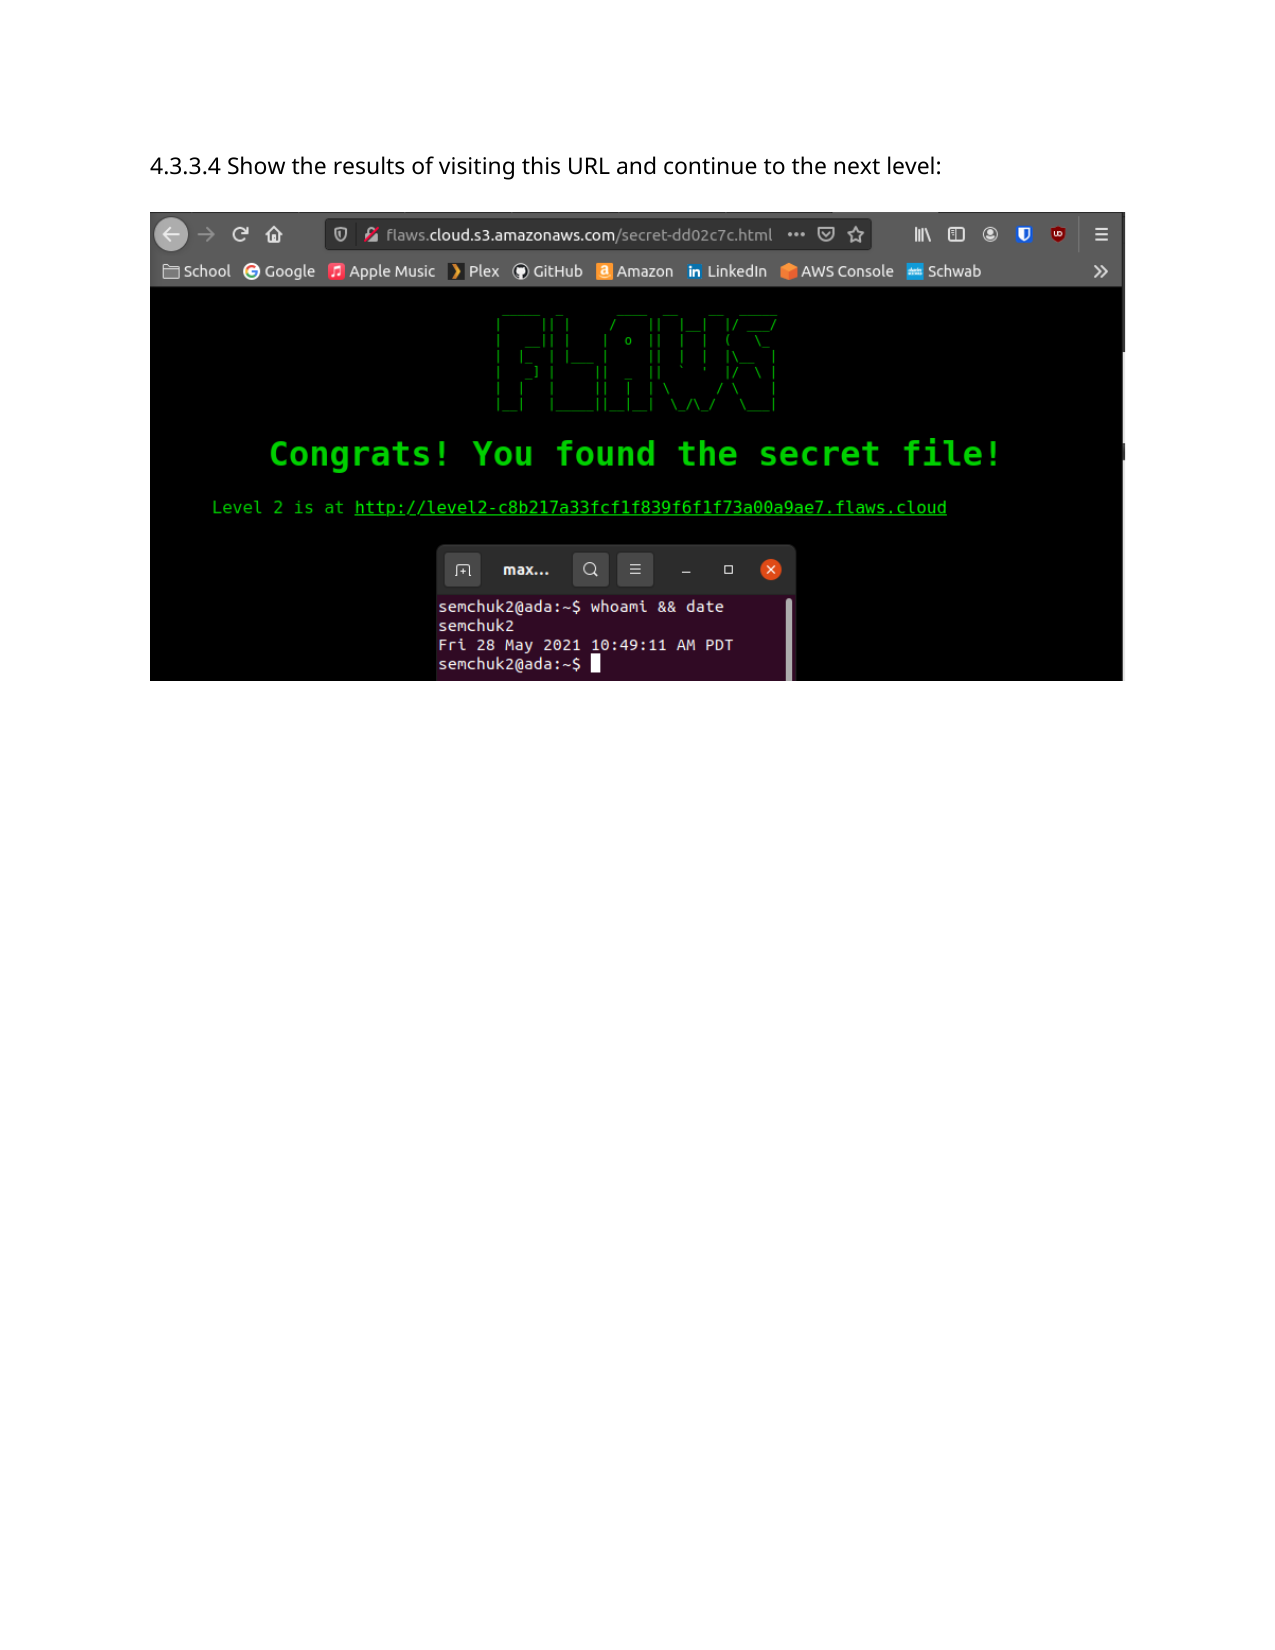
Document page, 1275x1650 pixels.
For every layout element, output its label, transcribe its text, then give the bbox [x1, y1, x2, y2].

picture [150, 212, 1125, 681]
text 4.3.3.4 Show the results of visiting this URL and continue to the next level: [150, 150, 1125, 181]
